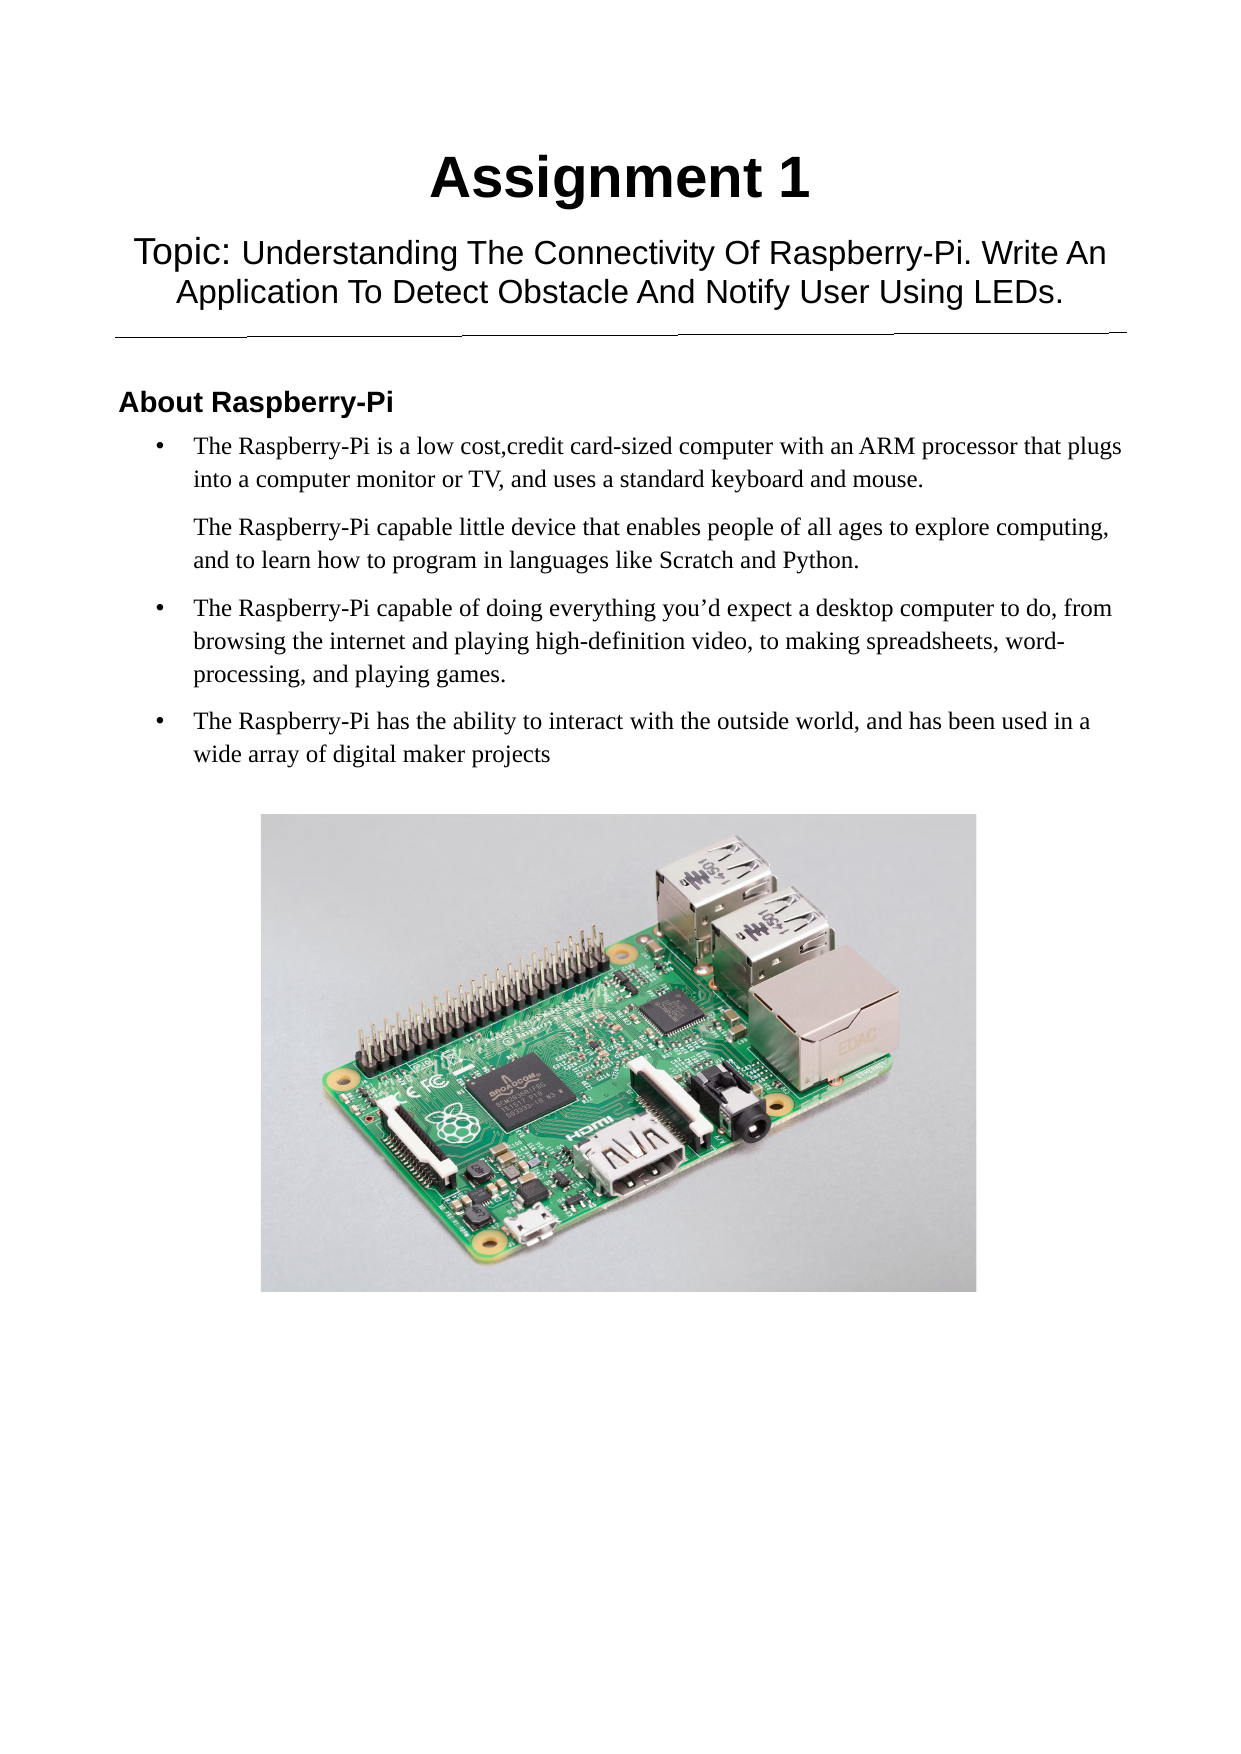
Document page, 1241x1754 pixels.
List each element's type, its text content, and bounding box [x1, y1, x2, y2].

list The Raspberry-Pi capable little device that enables people of all ages to explore computing, and to learn how to program in languages like Scratch and Python. [156, 512, 1122, 574]
title Assignment 1 [118, 143, 1122, 210]
list The Raspberry-Pi is a low cost,credit card-sized computer with an ARM processor that plugs into a computer monitor or TV, and uses a standard keyboard and mouse. [156, 431, 1122, 493]
subtitle Topic: Understanding The Connectivity Of Raspberry-Pi. Write An Application To Detect Obstacle And Notify User Using LEDs. [118, 229, 1122, 311]
list The Raspberry-Pi capable of doing everything you’d expect a desktop computer to do, from browsing the internet and playing high-definition video, to making spreadsheets, word-processing, and playing games. [156, 593, 1122, 687]
list The Raspberry-Pi has the ability to interact with the outside world, and has been used in a wide array of digital maker projects [156, 706, 1122, 768]
picture [260, 814, 977, 1292]
subtitle About Raspberry-Pi [118, 385, 1122, 419]
